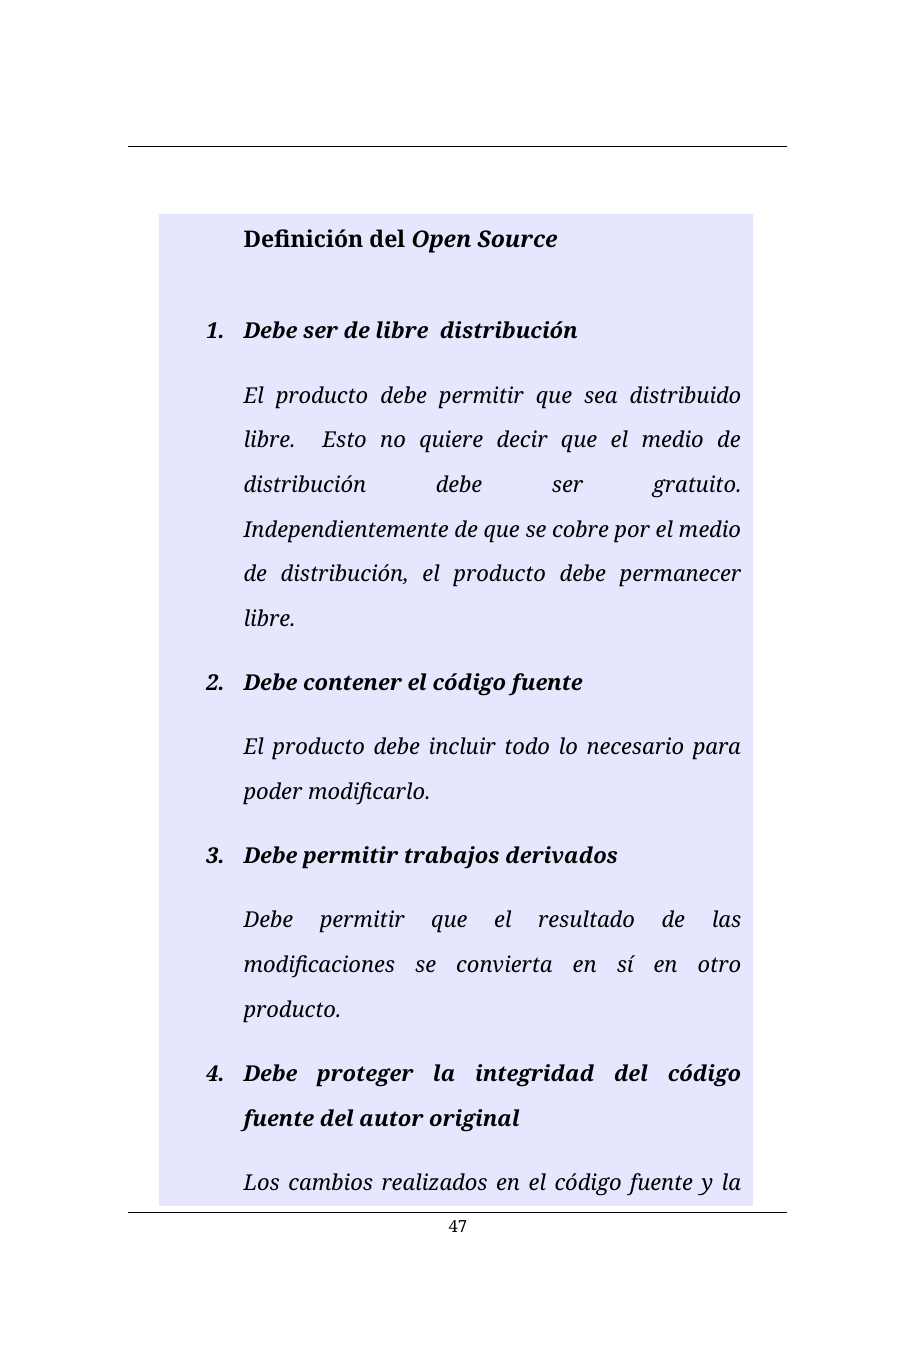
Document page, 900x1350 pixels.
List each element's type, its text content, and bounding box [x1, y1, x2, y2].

table_header Definición del Open Source Debe ser de libre distribución El producto debe permitir que sea distribuido libre. Esto no quiere decir que el medio de distribución debe ser gratuito. Independientemente de que se cobre por el medio de distribución, el producto debe permanecer libre. Debe contener el código fuente El producto debe incluir todo lo necesario para poder modificarlo. Debe permitir trabajos derivados Debe permitir que el resultado de las modificaciones se convierta en sí en otro producto. Debe proteger la integridad del código fuente del autor original Los cambios realizados en el código fuente y la [159, 214, 753, 1206]
